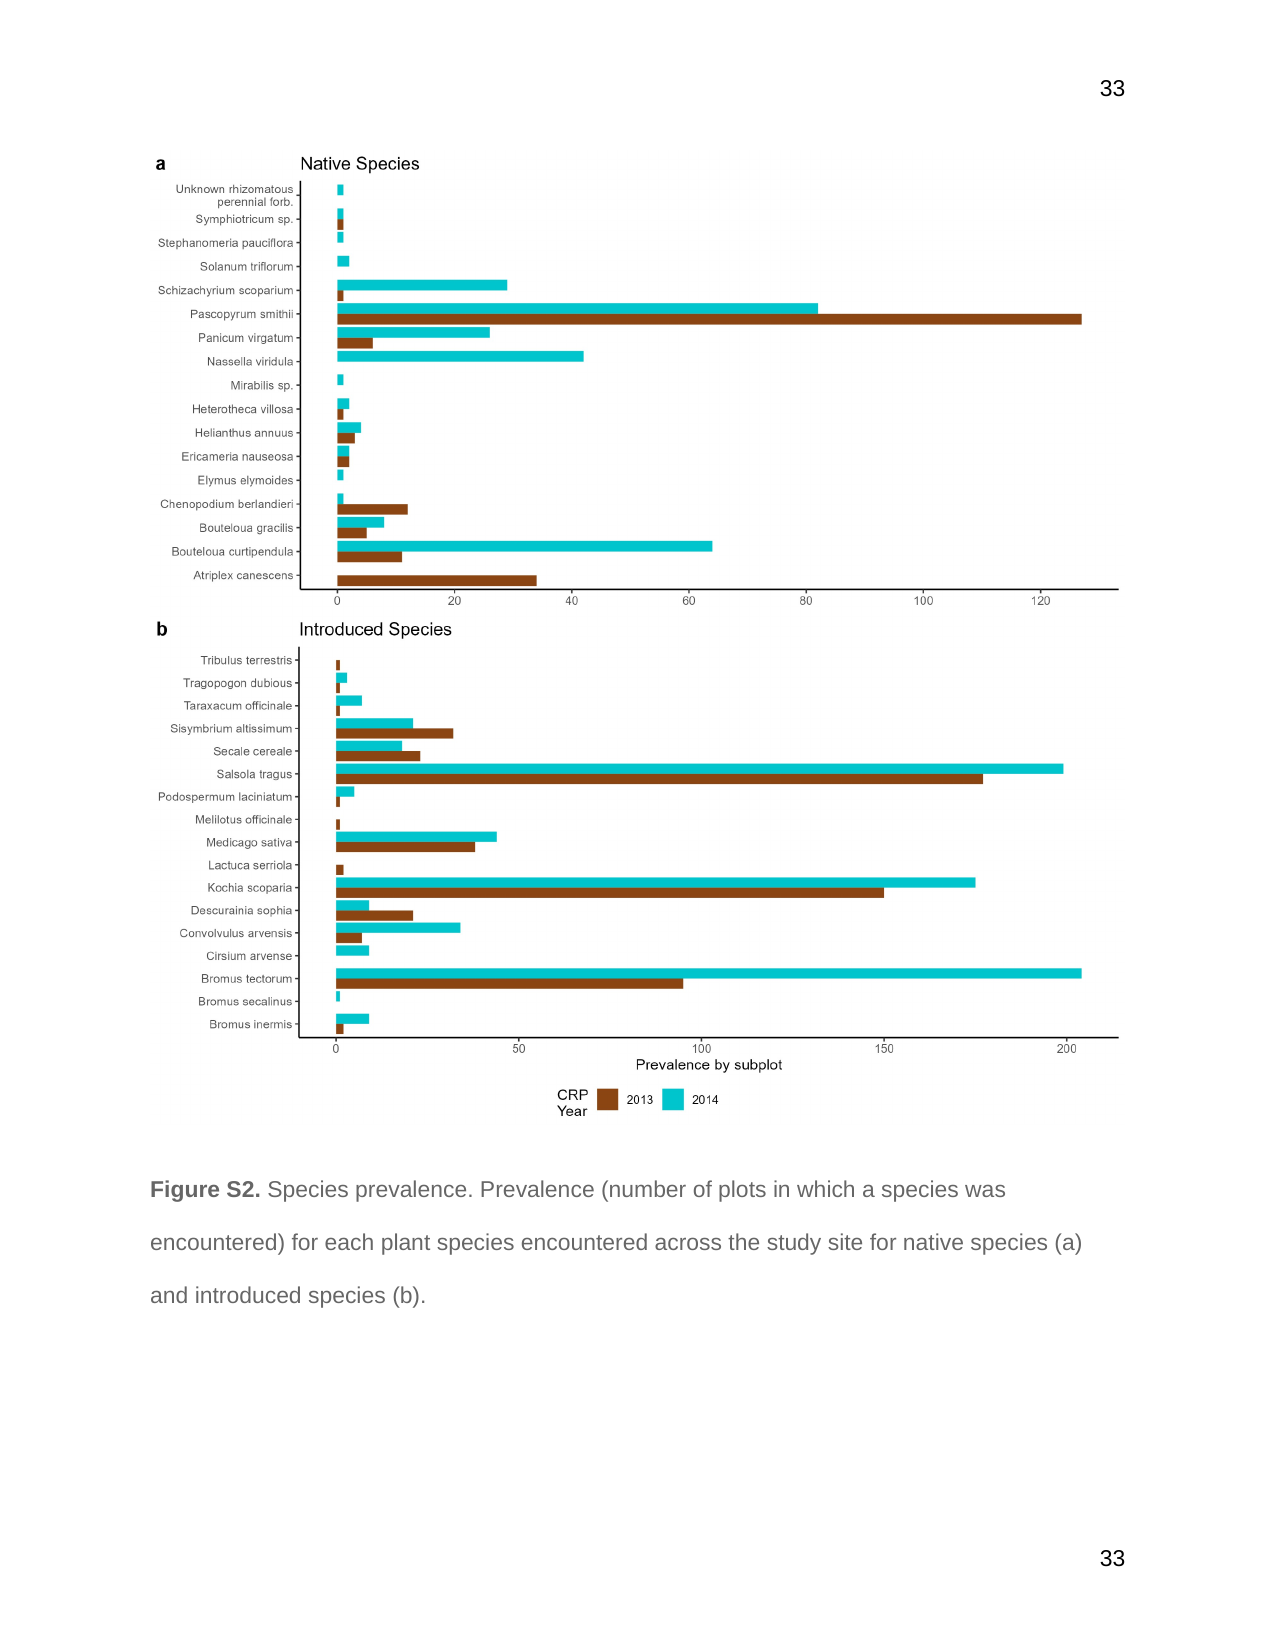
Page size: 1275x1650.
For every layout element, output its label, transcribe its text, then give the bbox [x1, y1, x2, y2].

picture [150, 150, 1125, 1125]
subtitle Figure S2. Species prevalence. Prevalence (number of plots in which a species was encountered) for each plant species encountered across the study site for native species (a) and introduced species (b). [150, 1176, 1125, 1308]
